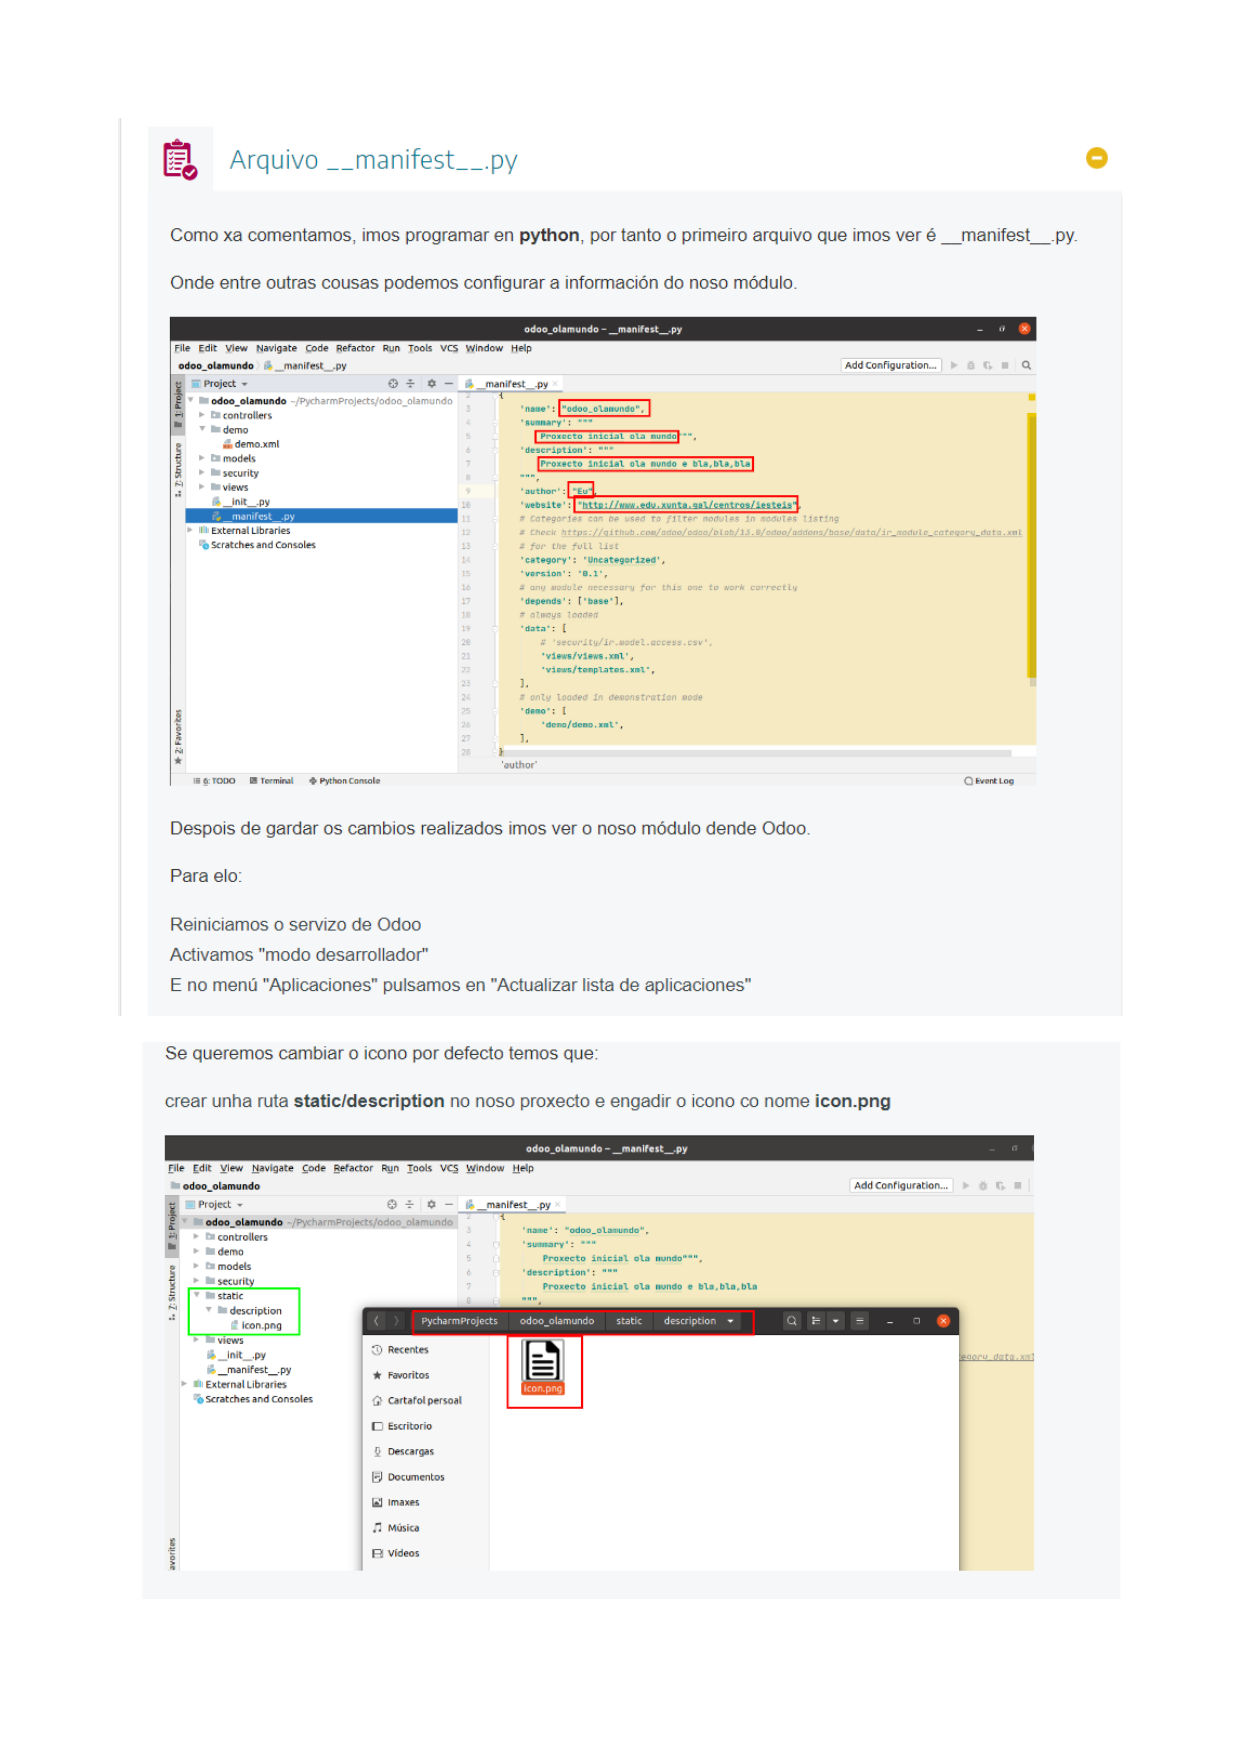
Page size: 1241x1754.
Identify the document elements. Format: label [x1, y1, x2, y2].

picture [118, 118, 1123, 1016]
picture [116, 1042, 1121, 1599]
